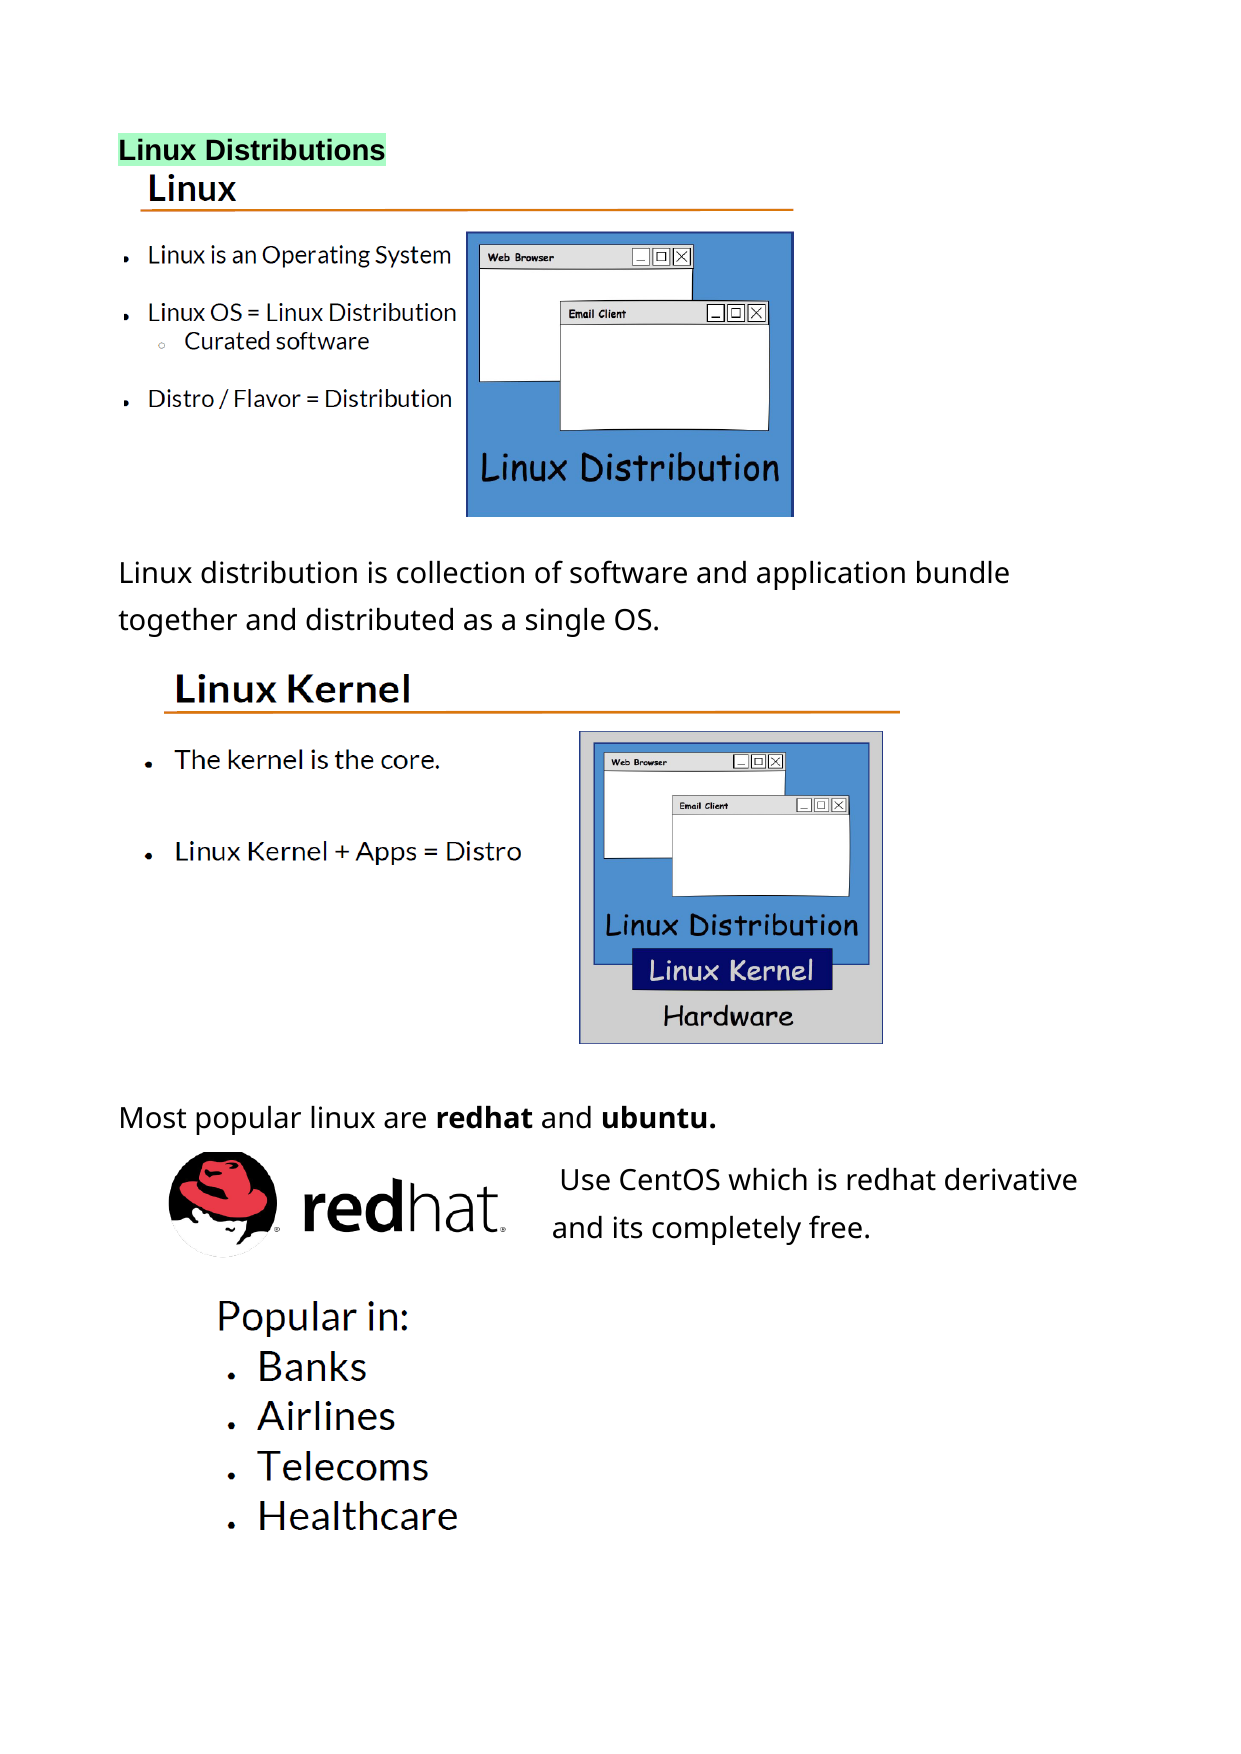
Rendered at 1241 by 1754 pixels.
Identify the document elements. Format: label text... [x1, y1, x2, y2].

picture [124, 170, 801, 517]
text Linux distribution is collection of software and application bundle together and distributed as a single OS. [118, 552, 1122, 639]
subtitle Linux Distributions [386, 133, 1122, 166]
text Use CentOS which is redhat derivative and its completely free. [552, 1159, 1122, 1247]
text [118, 1159, 151, 1247]
picture [151, 1152, 552, 1563]
text Most popular linux are redhat and ubuntu. [118, 1097, 1122, 1137]
picture [133, 659, 900, 1044]
